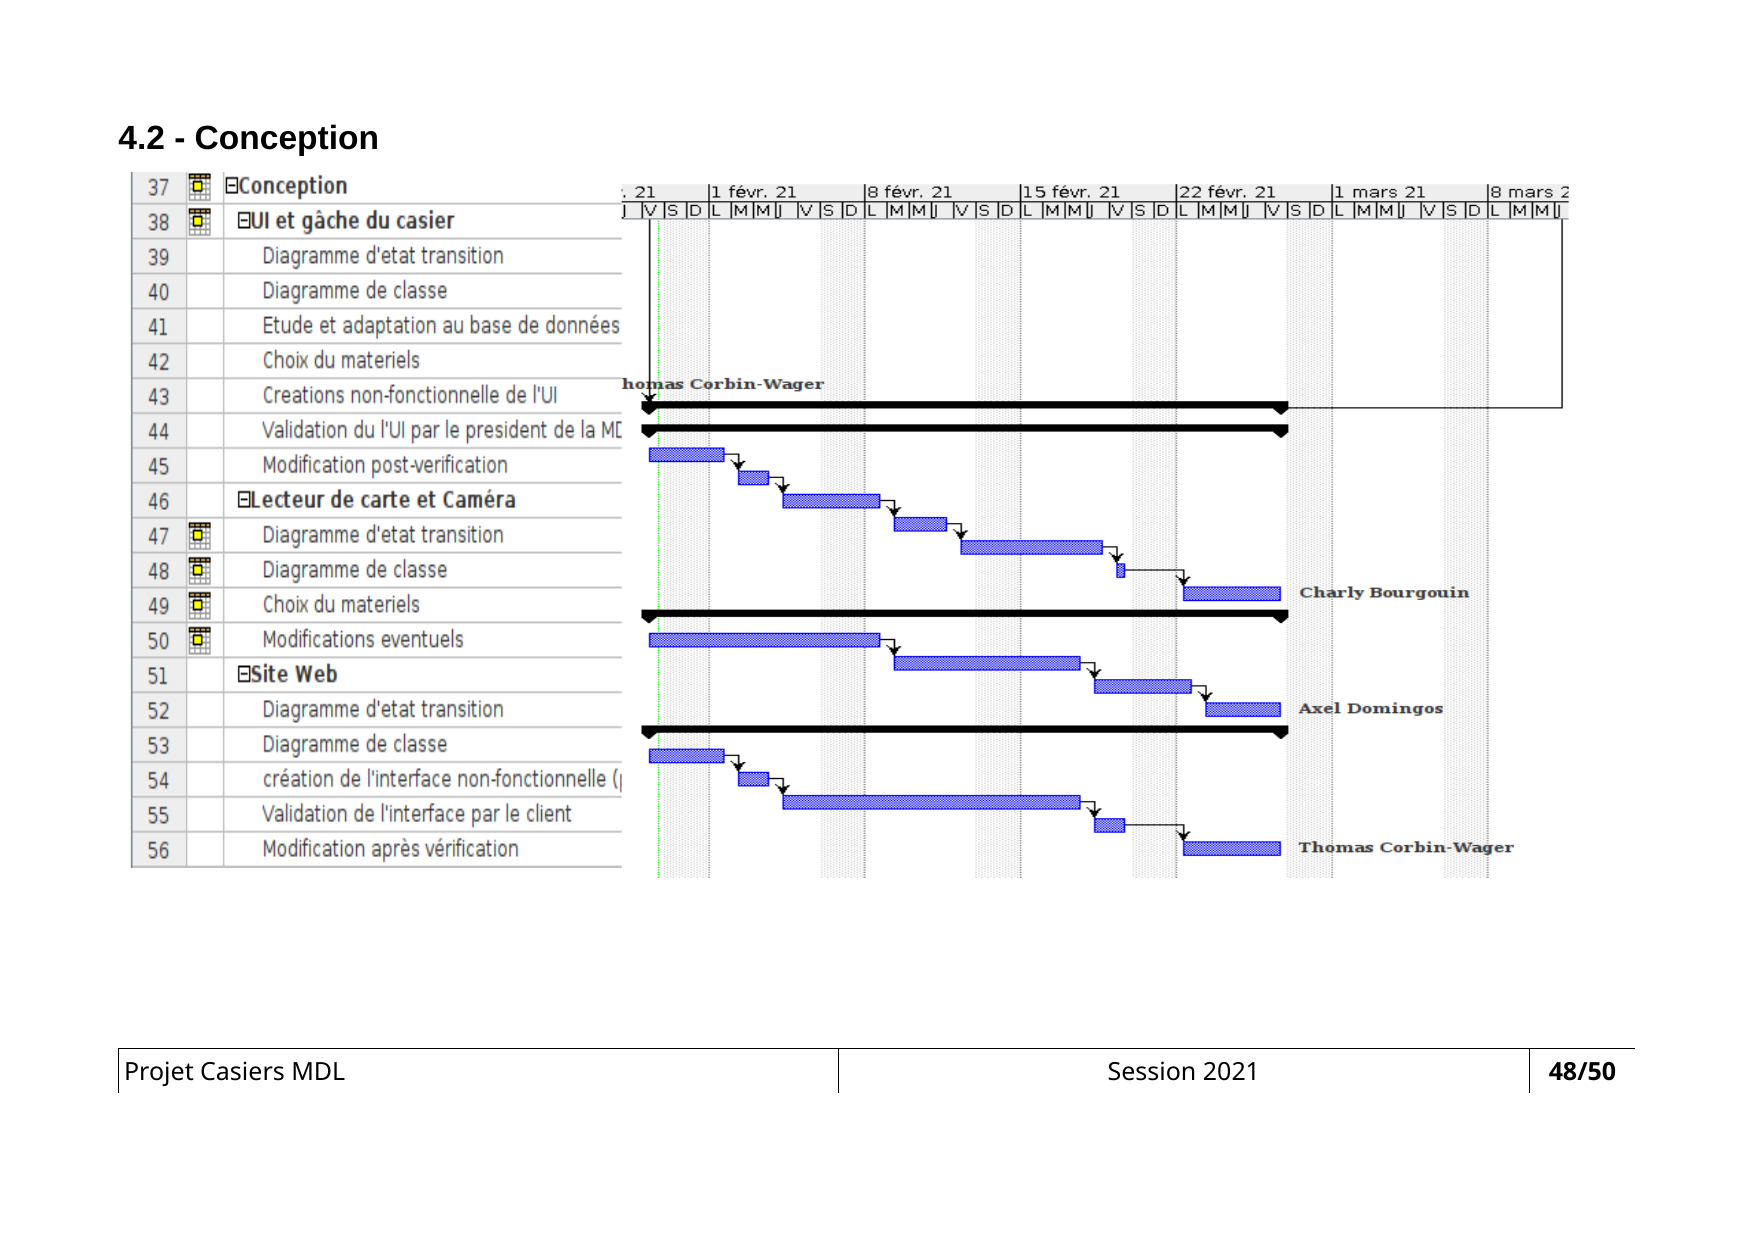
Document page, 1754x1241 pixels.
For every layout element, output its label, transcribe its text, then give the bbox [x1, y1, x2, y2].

subtitle 4.2 - Conception [118, 118, 1636, 157]
picture [130, 172, 1569, 878]
